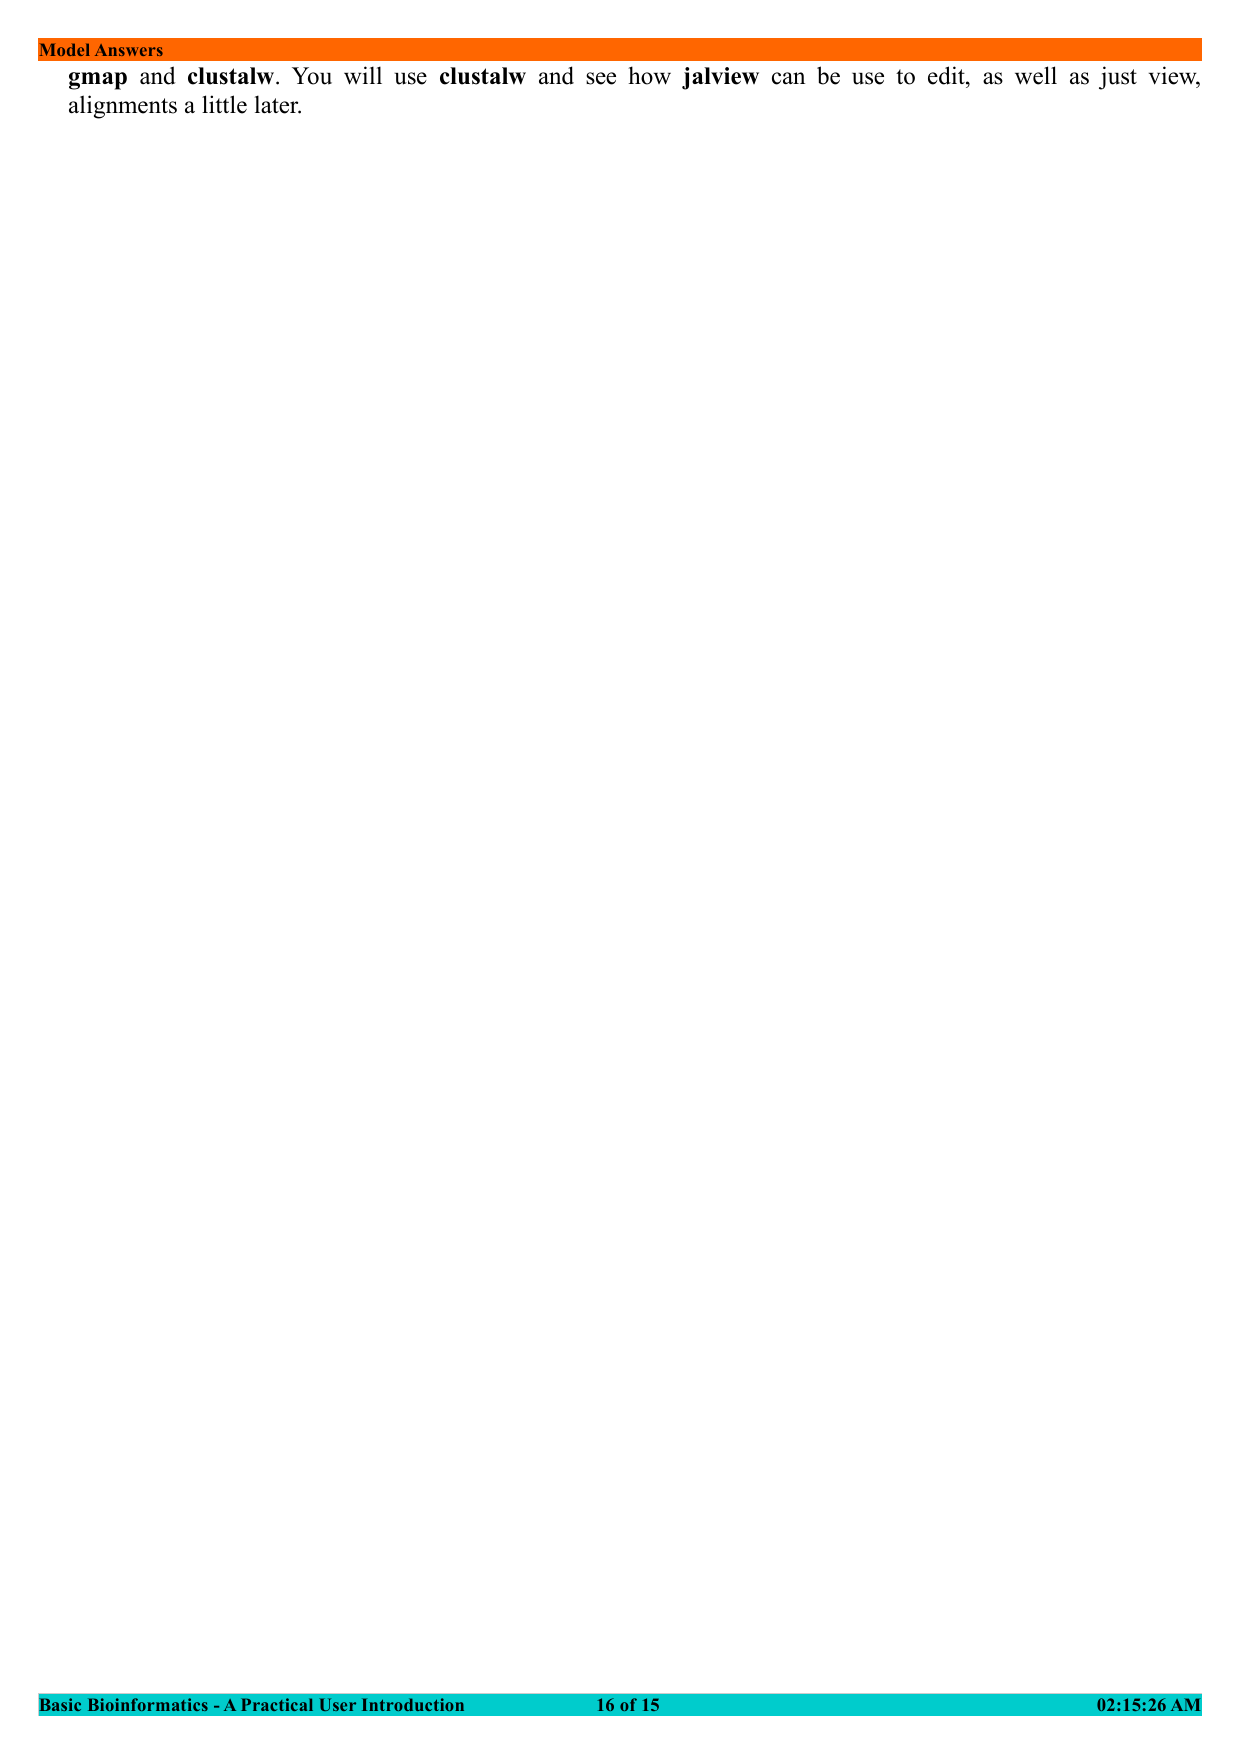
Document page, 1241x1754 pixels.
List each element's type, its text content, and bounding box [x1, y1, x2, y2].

text gmap and clustalw. You will use clustalw and see how jalview can be use to edit, as well as just view, alignments a little later. [68, 61, 1202, 119]
